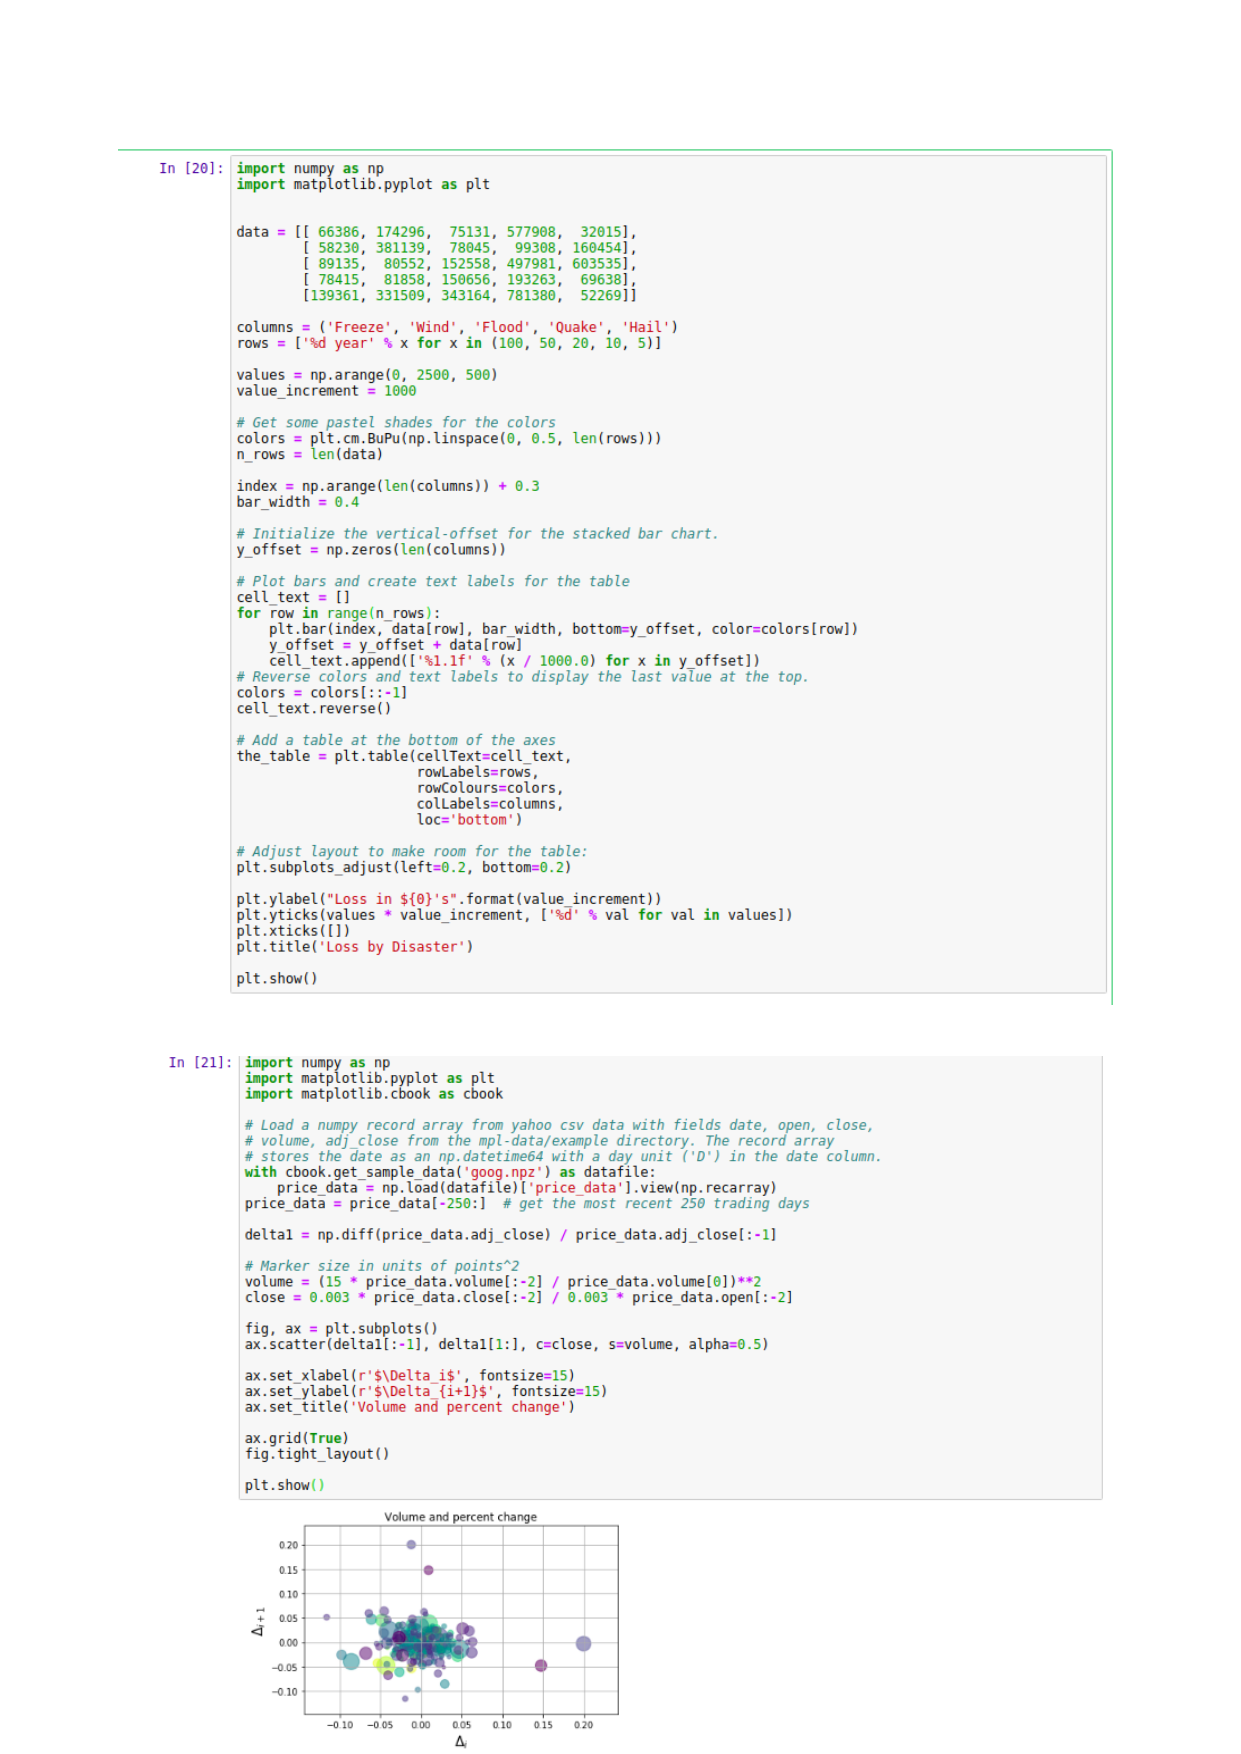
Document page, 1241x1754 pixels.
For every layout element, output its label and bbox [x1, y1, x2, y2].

picture [118, 146, 1123, 1005]
picture [108, 1056, 1113, 1754]
